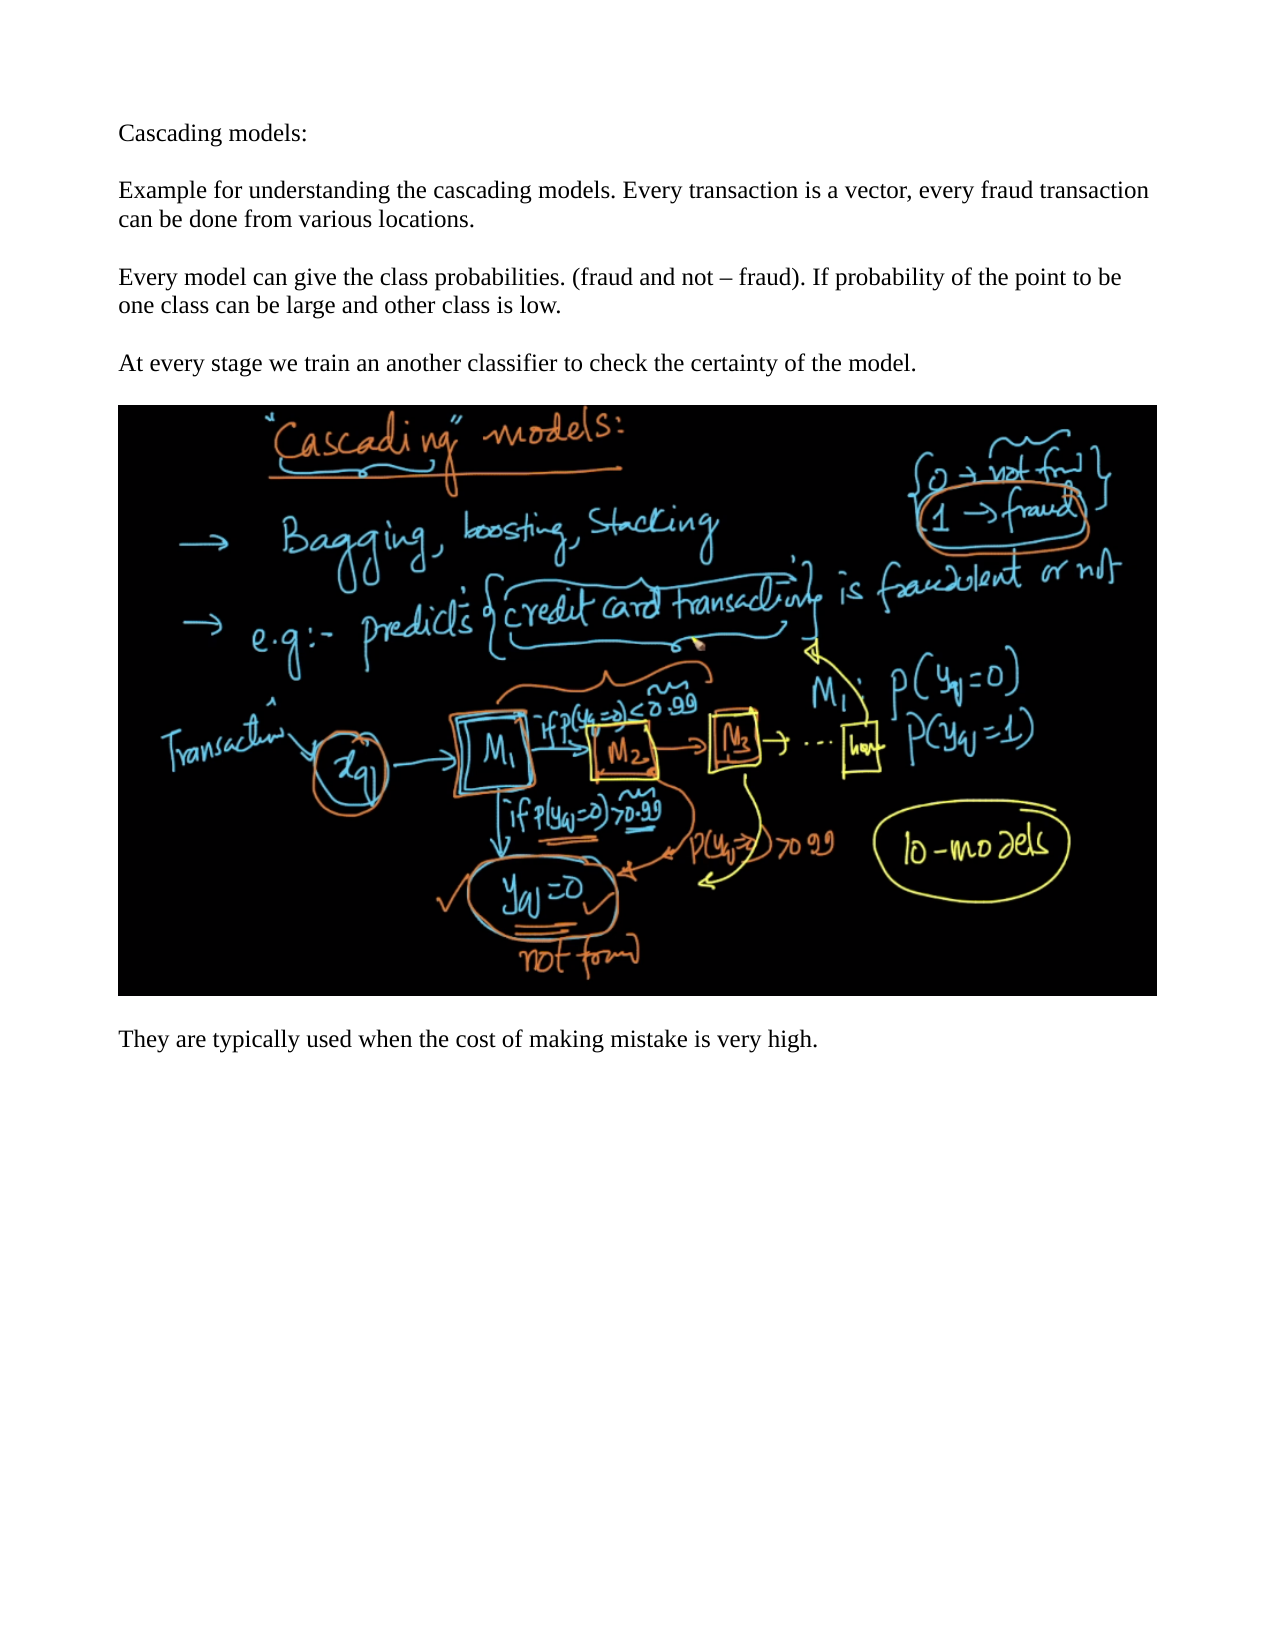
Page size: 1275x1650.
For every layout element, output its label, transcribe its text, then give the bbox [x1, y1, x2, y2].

text Every model can give the class probabilities. (fraud and not – fraud). If probability of the point to be one class can be large and other class is low. [118, 262, 1157, 319]
text Example for understanding the cascading models. Every transaction is a vector, every fraud transaction can be done from various locations. [118, 176, 1157, 233]
text At every stage we train an another classifier to check the certainty of the model. [118, 348, 1157, 377]
picture [118, 405, 1157, 996]
text Cascading models: [118, 118, 1157, 147]
text They are typically used when the cost of making mistake is very high. [118, 1024, 1157, 1053]
